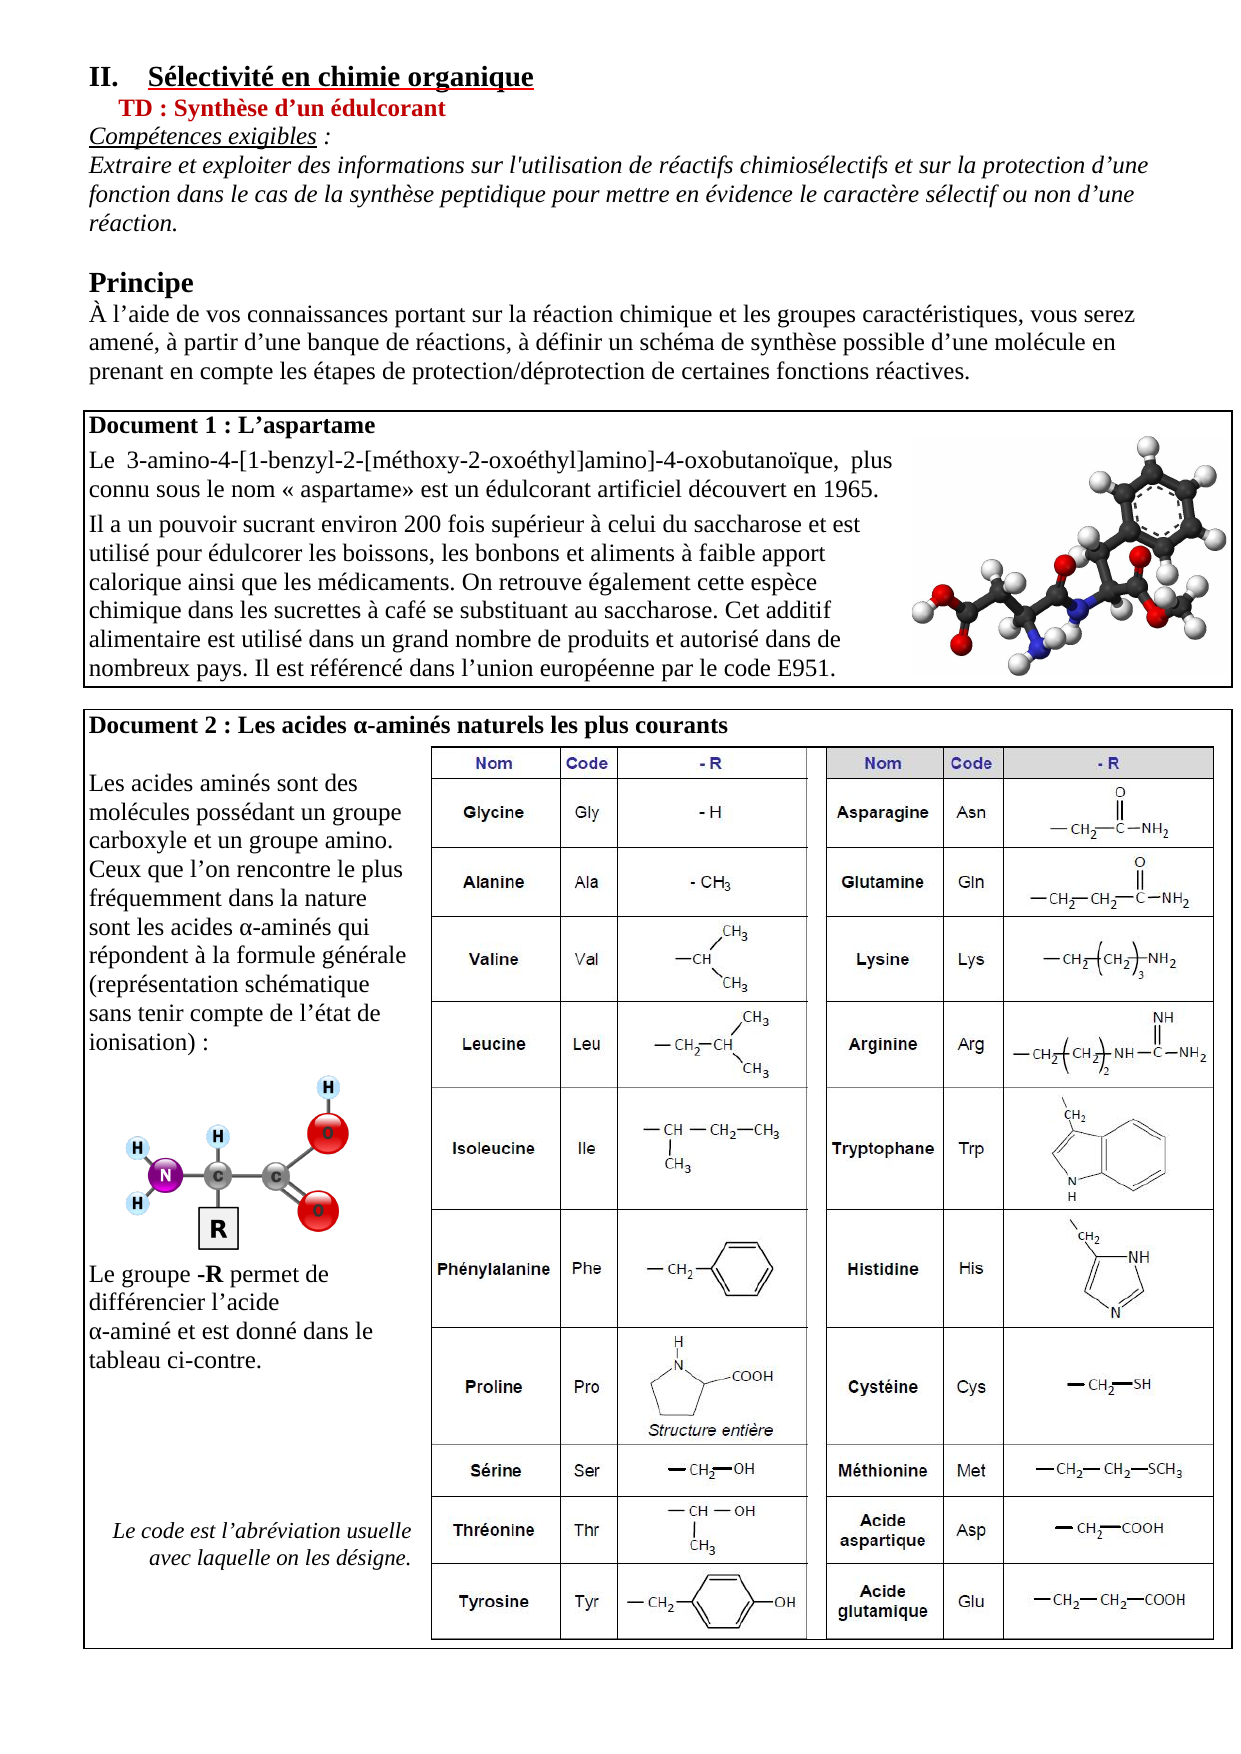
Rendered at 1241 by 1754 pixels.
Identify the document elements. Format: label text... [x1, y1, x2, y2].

text Le 3-amino-4-[1-benzyl-2-[méthoxy-2-oxoéthyl]amino]-4-oxobutanoïque, plus connu sous le nom « aspartame» est un édulcorant artificiel découvert en 1965. [88, 445, 911, 503]
text Document 1 : L’aspartame [88, 412, 1181, 439]
text Il a un pouvoir sucrant environ 200 fois supérieur à celui du saccharose et est utilisé pour édulcorer les boissons, les bonbons et aliments à faible apport calorique ainsi que les médicaments. On retrouve également cette espèce chimique dans les sucrettes à café se substituant au saccharose. Cet additif alimentaire est utilisé dans un grand nombre de produits et autorisé dans de nombreux pays. Il est référencé dans l’union européenne par le code E951. [88, 509, 1181, 682]
picture [101, 1067, 369, 1259]
text Document 2 : Les acides α-aminés naturels les plus courants [88, 710, 1181, 739]
list Sélectivité en chimie organique [88, 59, 1181, 93]
text Compétences exigibles : [88, 121, 1181, 150]
text Extraire et exploiter des informations sur l'utilisation de réactifs chimiosélectifs et sur la protection d’une fonction dans le cas de la synthèse peptidique pour mettre en évidence le caractère sélectif ou non d’une réaction. [88, 150, 1181, 236]
text À l’aide de vos connaissances portant sur la réaction chimique et les groupes caractéristiques, vous serez amené, à partir d’une banque de réactions, à définir un schéma de synthèse possible d’une molécule en prenant en compte les étapes de protection/déprotection de certaines fonctions réactives. [88, 299, 1181, 385]
text Principe [88, 265, 1181, 299]
text Les acides aminés sont des molécules possédant un groupe carboxyle et un groupe amino. Ceux que l’on rencontre le plus fréquemment dans la nature sont les acides α-aminés qui répondent à la formule générale (représentation schématique sans tenir compte de l’état de ionisation) : [88, 768, 431, 1055]
text Le code est l’abréviation usuelle avec laquelle on les désigne. [88, 1517, 431, 1570]
picture [911, 436, 1227, 676]
text Le groupe -R permet de différencier l’acide α-aminé et est donné dans le tableau ci-contre. [88, 1084, 431, 1374]
picture [432, 748, 1213, 1639]
text TD : Synthèse d’un édulcorant [118, 93, 1181, 121]
